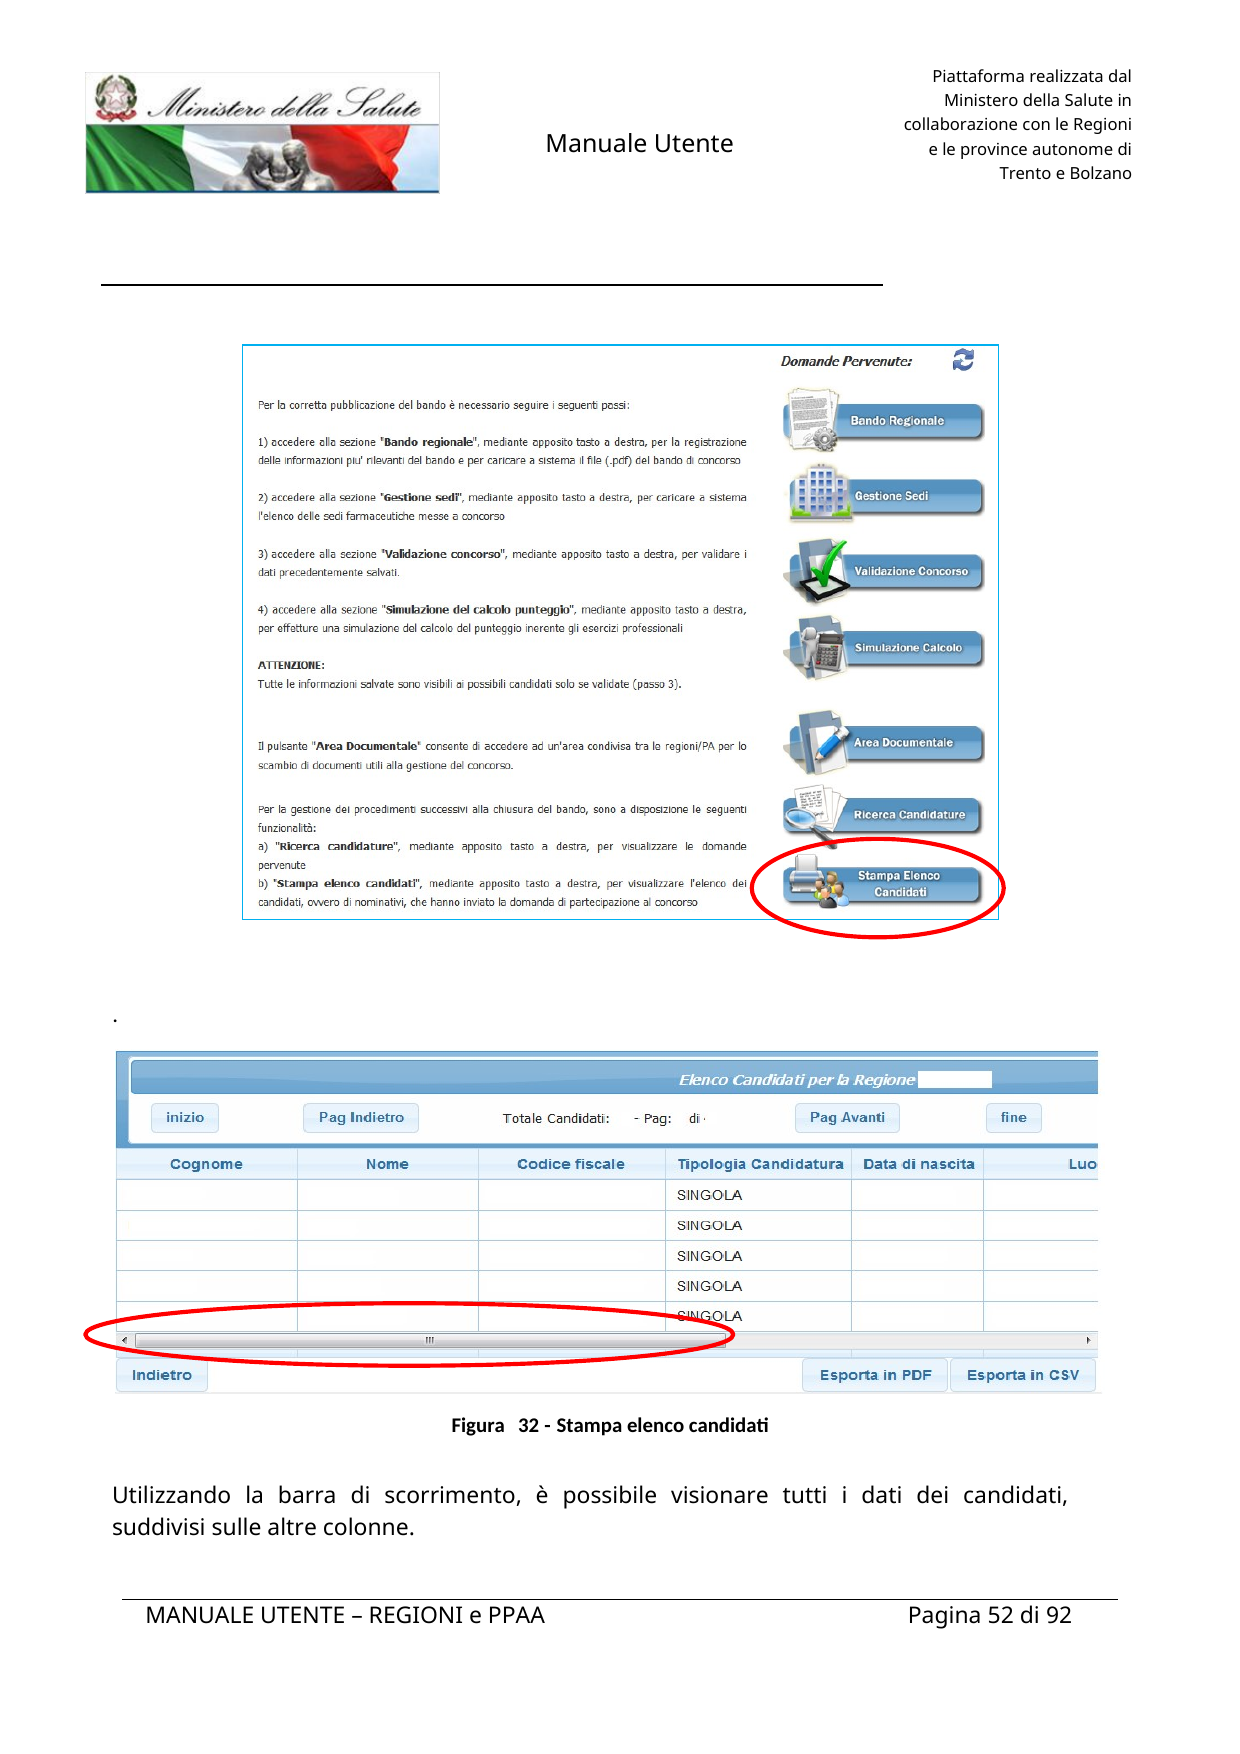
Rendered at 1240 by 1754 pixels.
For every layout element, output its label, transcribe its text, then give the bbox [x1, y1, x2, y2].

text Utilizzando la barra di scorrimento, è possibile visionare tutti i dati dei candidati, suddivisi sulle altre colonne. [112, 1479, 1069, 1542]
